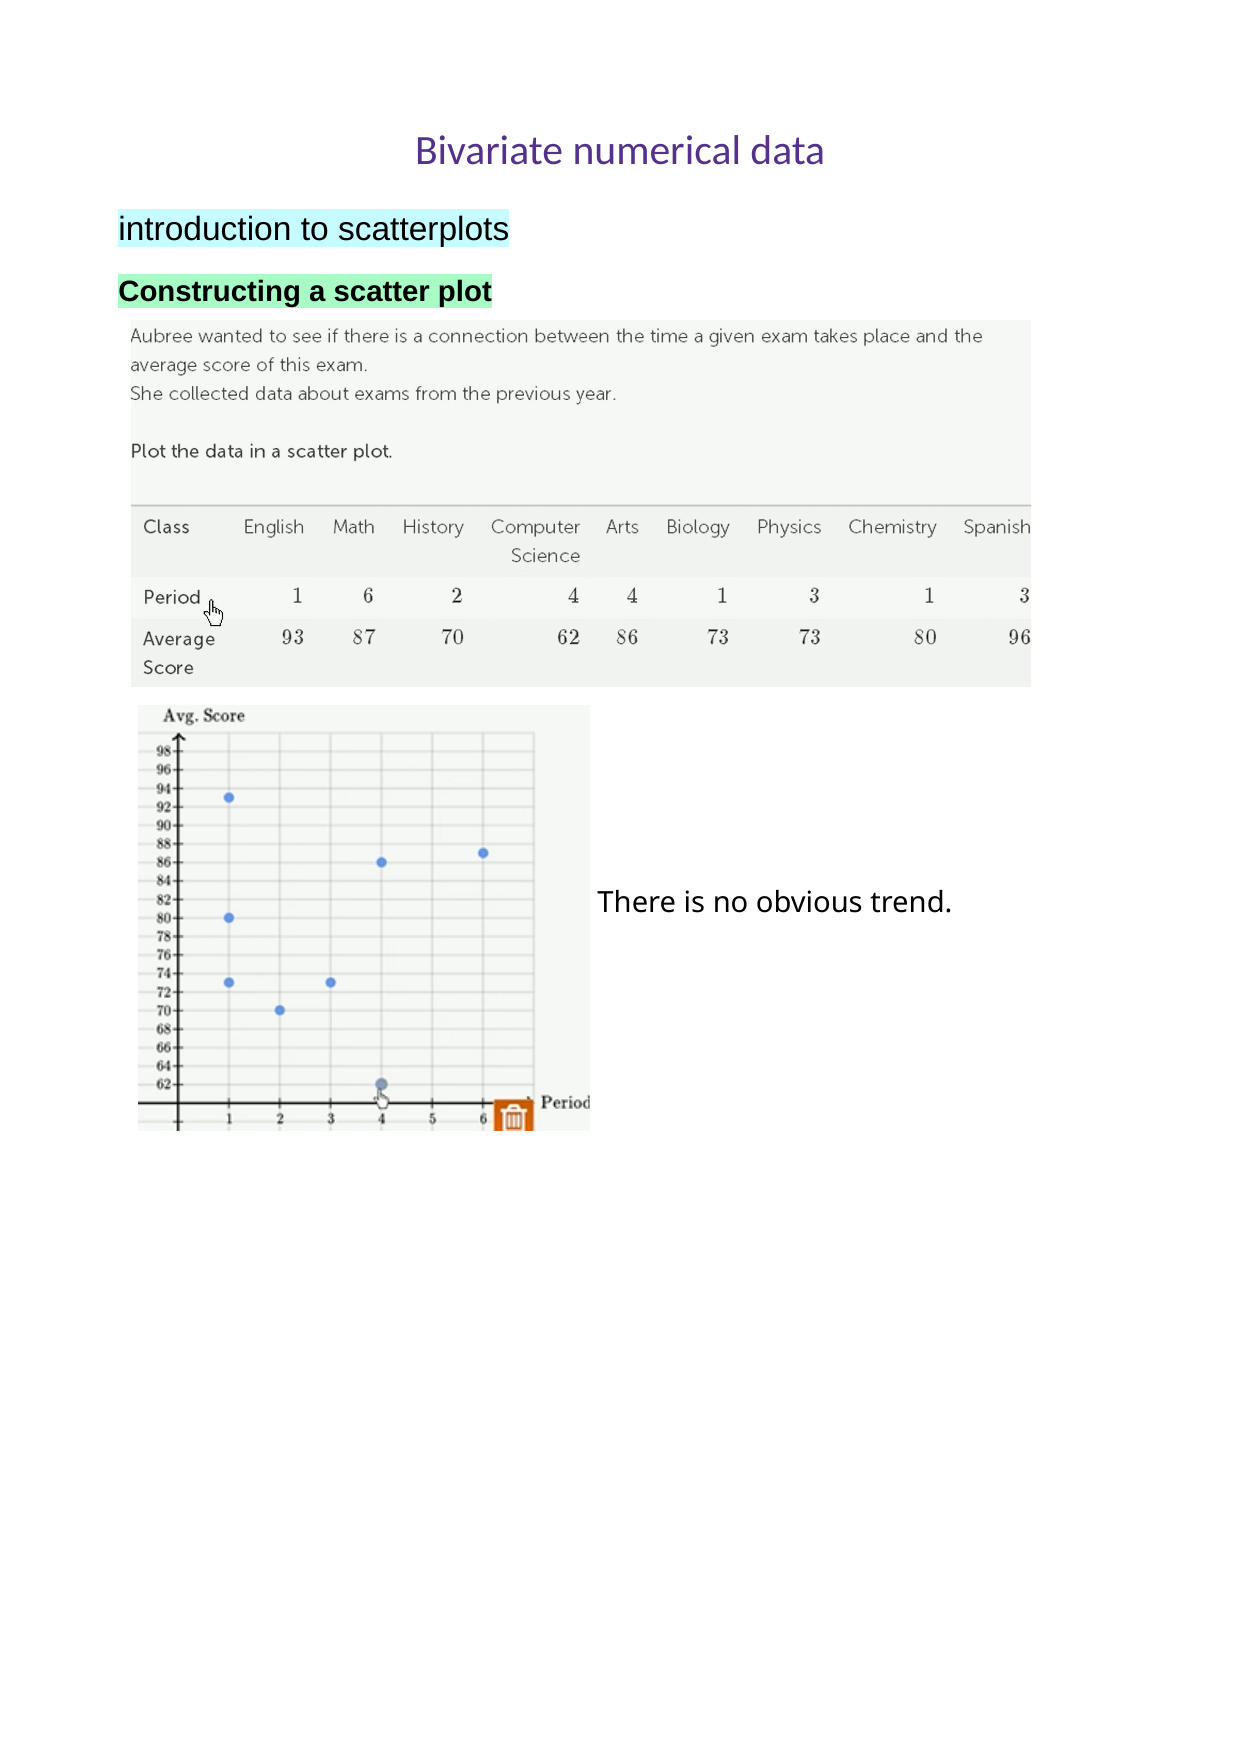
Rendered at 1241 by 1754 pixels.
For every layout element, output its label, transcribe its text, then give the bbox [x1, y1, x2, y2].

subtitle Bivariate numerical data [118, 124, 1122, 175]
subtitle introduction to scatterplots [118, 208, 1122, 247]
picture [130, 320, 1032, 687]
text There is no obvious trend. [590, 882, 1122, 921]
text [118, 882, 138, 921]
picture [138, 705, 590, 1131]
subtitle Constructing a scatter plot [492, 274, 1122, 308]
